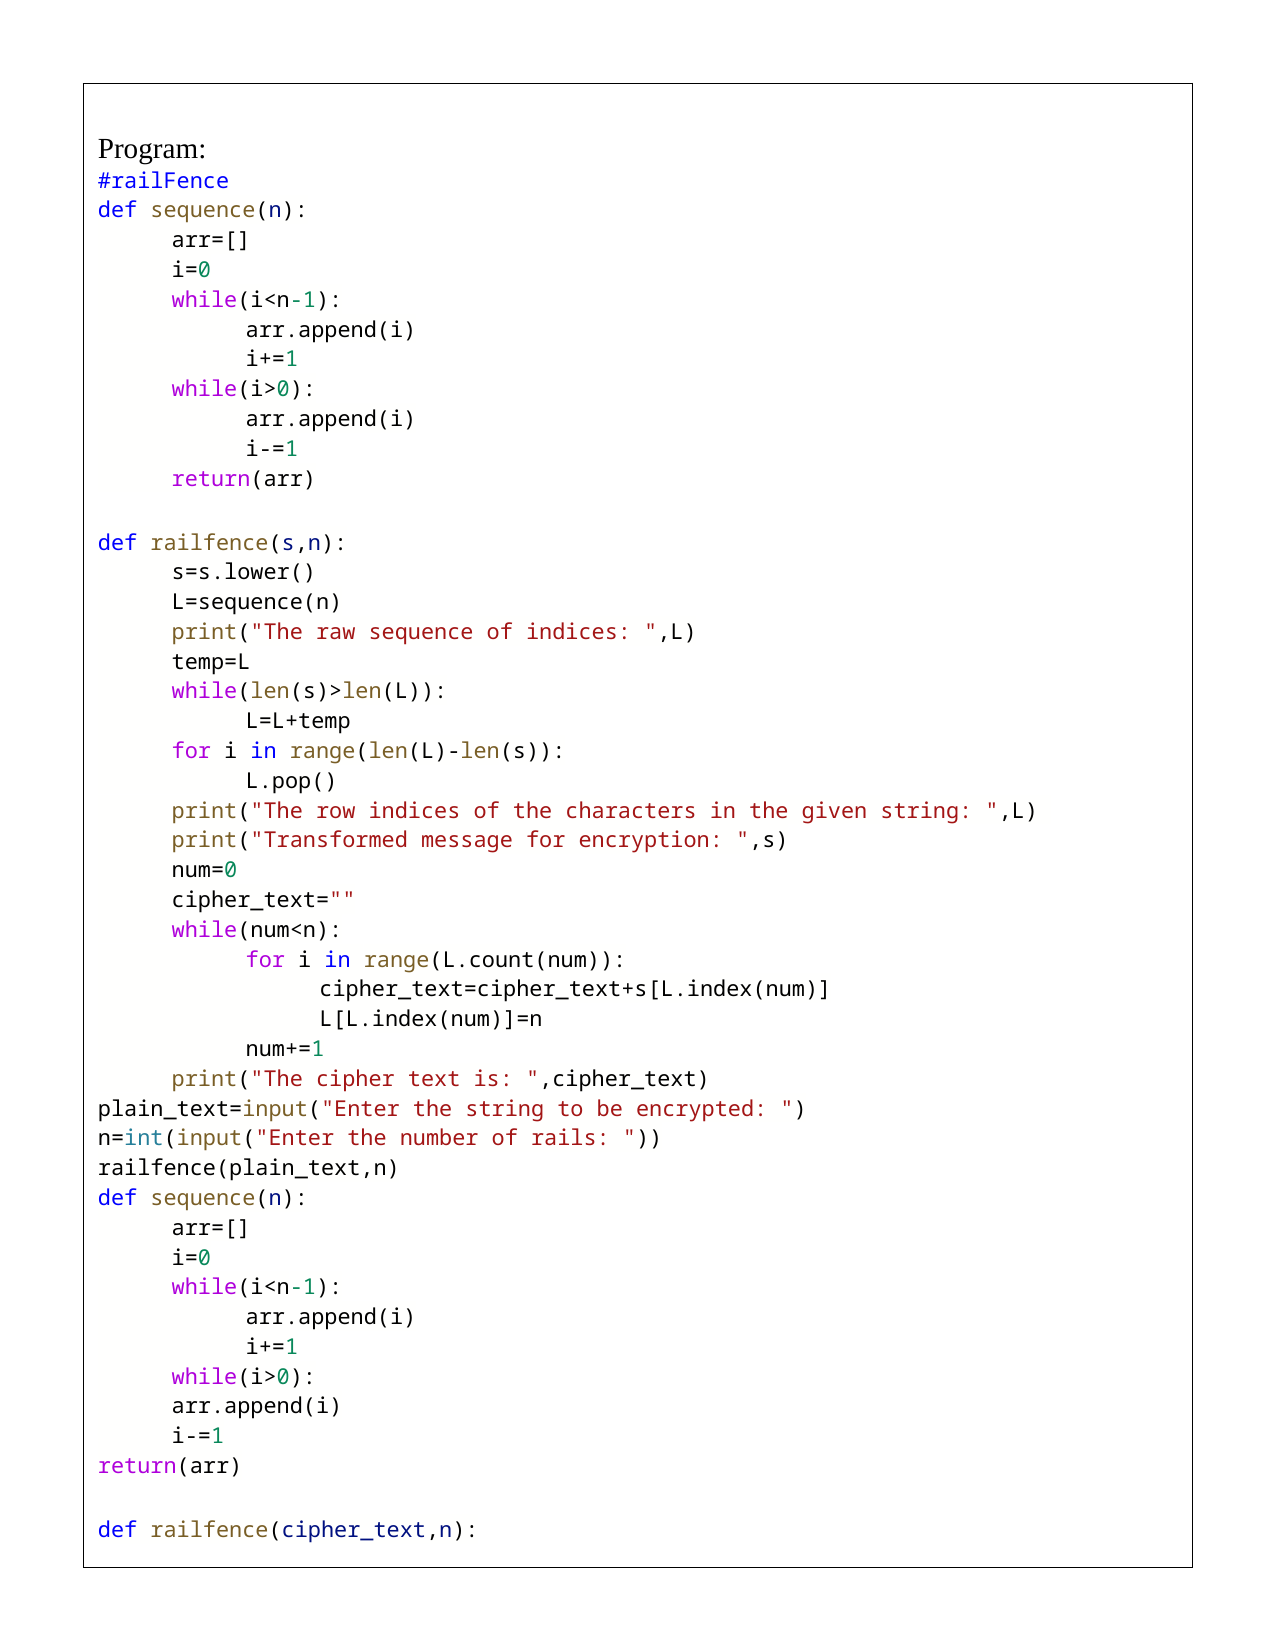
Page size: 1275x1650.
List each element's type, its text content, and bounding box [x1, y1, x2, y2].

text def sequence(n): [98, 194, 1177, 224]
text L[L.index(num)]=n [98, 1003, 1177, 1033]
text return(arr) [98, 463, 1177, 492]
text L=L+temp [98, 705, 1177, 735]
text while(i>0): [98, 373, 1177, 403]
text arr.append(i) [98, 314, 1177, 343]
text #railFence [98, 165, 1177, 194]
text Program: [98, 131, 1177, 165]
text i+=1 [98, 1331, 1177, 1361]
text while(i>0): [98, 1361, 1177, 1390]
text L.pop() [98, 765, 1177, 794]
text cipher_text="" [98, 884, 1177, 914]
text def railfence(s,n): [98, 526, 1177, 556]
text i=0 [98, 1241, 1177, 1271]
text while(num<n): [98, 914, 1177, 943]
text for i in range(L.count(num)): [98, 943, 1177, 973]
text arr=[] [98, 1212, 1177, 1241]
text print("The raw sequence of indices: ",L) [98, 616, 1177, 646]
text def railfence(cipher_text,n): [98, 1514, 1177, 1544]
text print("Transformed message for encryption: ",s) [98, 824, 1177, 854]
text return(arr) [98, 1450, 1177, 1480]
text cipher_text=cipher_text+s[L.index(num)] [98, 973, 1177, 1003]
text while(i<n-1): [98, 1271, 1177, 1301]
text plain_text=input("Enter the string to be encrypted: ") [98, 1092, 1177, 1122]
text s=s.lower() [98, 556, 1177, 586]
text i-=1 [98, 433, 1177, 463]
text for i in range(len(L)-len(s)): [98, 735, 1177, 765]
text L=sequence(n) [98, 586, 1177, 616]
text i-=1 [98, 1420, 1177, 1450]
text while(len(s)>len(L)): [98, 675, 1177, 705]
text arr.append(i) [98, 1390, 1177, 1420]
text n=int(input("Enter the number of rails: ")) [98, 1122, 1177, 1152]
text temp=L [98, 646, 1177, 675]
text num+=1 [98, 1033, 1177, 1063]
text i=0 [98, 254, 1177, 284]
text arr.append(i) [98, 403, 1177, 433]
text arr=[] [98, 224, 1177, 254]
text def sequence(n): [98, 1182, 1177, 1212]
text print("The row indices of the characters in the given string: ",L) [98, 794, 1177, 824]
text i+=1 [98, 343, 1177, 373]
text arr.append(i) [98, 1301, 1177, 1331]
text railfence(plain_text,n) [98, 1152, 1177, 1182]
text print("The cipher text is: ",cipher_text) [98, 1063, 1177, 1092]
text num=0 [98, 854, 1177, 884]
text while(i<n-1): [98, 284, 1177, 314]
